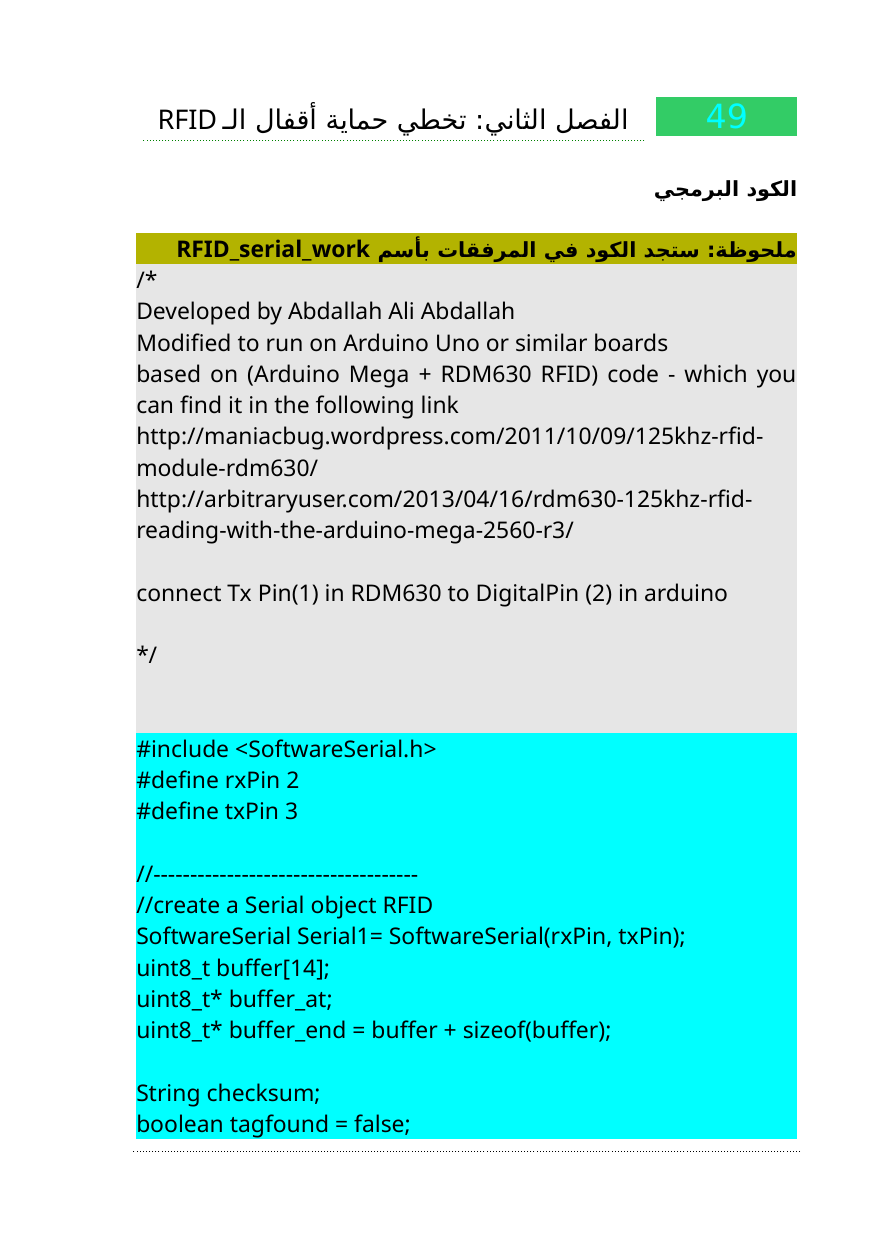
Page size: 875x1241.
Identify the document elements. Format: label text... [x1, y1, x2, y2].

text Developed by Abdallah Ali Abdallah [136, 295, 797, 326]
text الكود البرمجي [136, 177, 797, 201]
text uint8_t* buffer_end = buffer + sizeof(buffer); [136, 1014, 797, 1045]
text #define txPin 3 [136, 795, 797, 826]
text #define rxPin 2 [136, 764, 797, 795]
text http://maniacbug.wordpress.com/2011/10/09/125khz-rfid-module-rdm630/ [136, 420, 797, 483]
text uint8_t buffer[14]; [136, 951, 797, 983]
text String checksum; [136, 1076, 797, 1108]
text ملحوظة: ستجد الكود في المرفقات بأسم RFID_serial_work [136, 233, 797, 264]
text */ [136, 639, 797, 670]
text SoftwareSerial Serial1= SoftwareSerial(rxPin, txPin); [136, 920, 797, 951]
text uint8_t* buffer_at; [136, 983, 797, 1014]
text //------------------------------------ [136, 858, 797, 889]
text #include <SoftwareSerial.h> [136, 733, 797, 764]
text Modified to run on Arduino Uno or similar boards [136, 326, 797, 358]
text based on (Arduino Mega + RDM630 RFID) code - which you can find it in the following link [136, 358, 797, 420]
text http://arbitraryuser.com/2013/04/16/rdm630-125khz-rfid-reading-with-the-arduino-mega-2560-r3/ [136, 483, 797, 545]
text /* [136, 264, 797, 295]
text connect Tx Pin(1) in RDM630 to DigitalPin (2) in arduino [136, 576, 797, 608]
text boolean tagfound = false; [136, 1108, 797, 1139]
text //create a Serial object RFID [136, 889, 797, 920]
